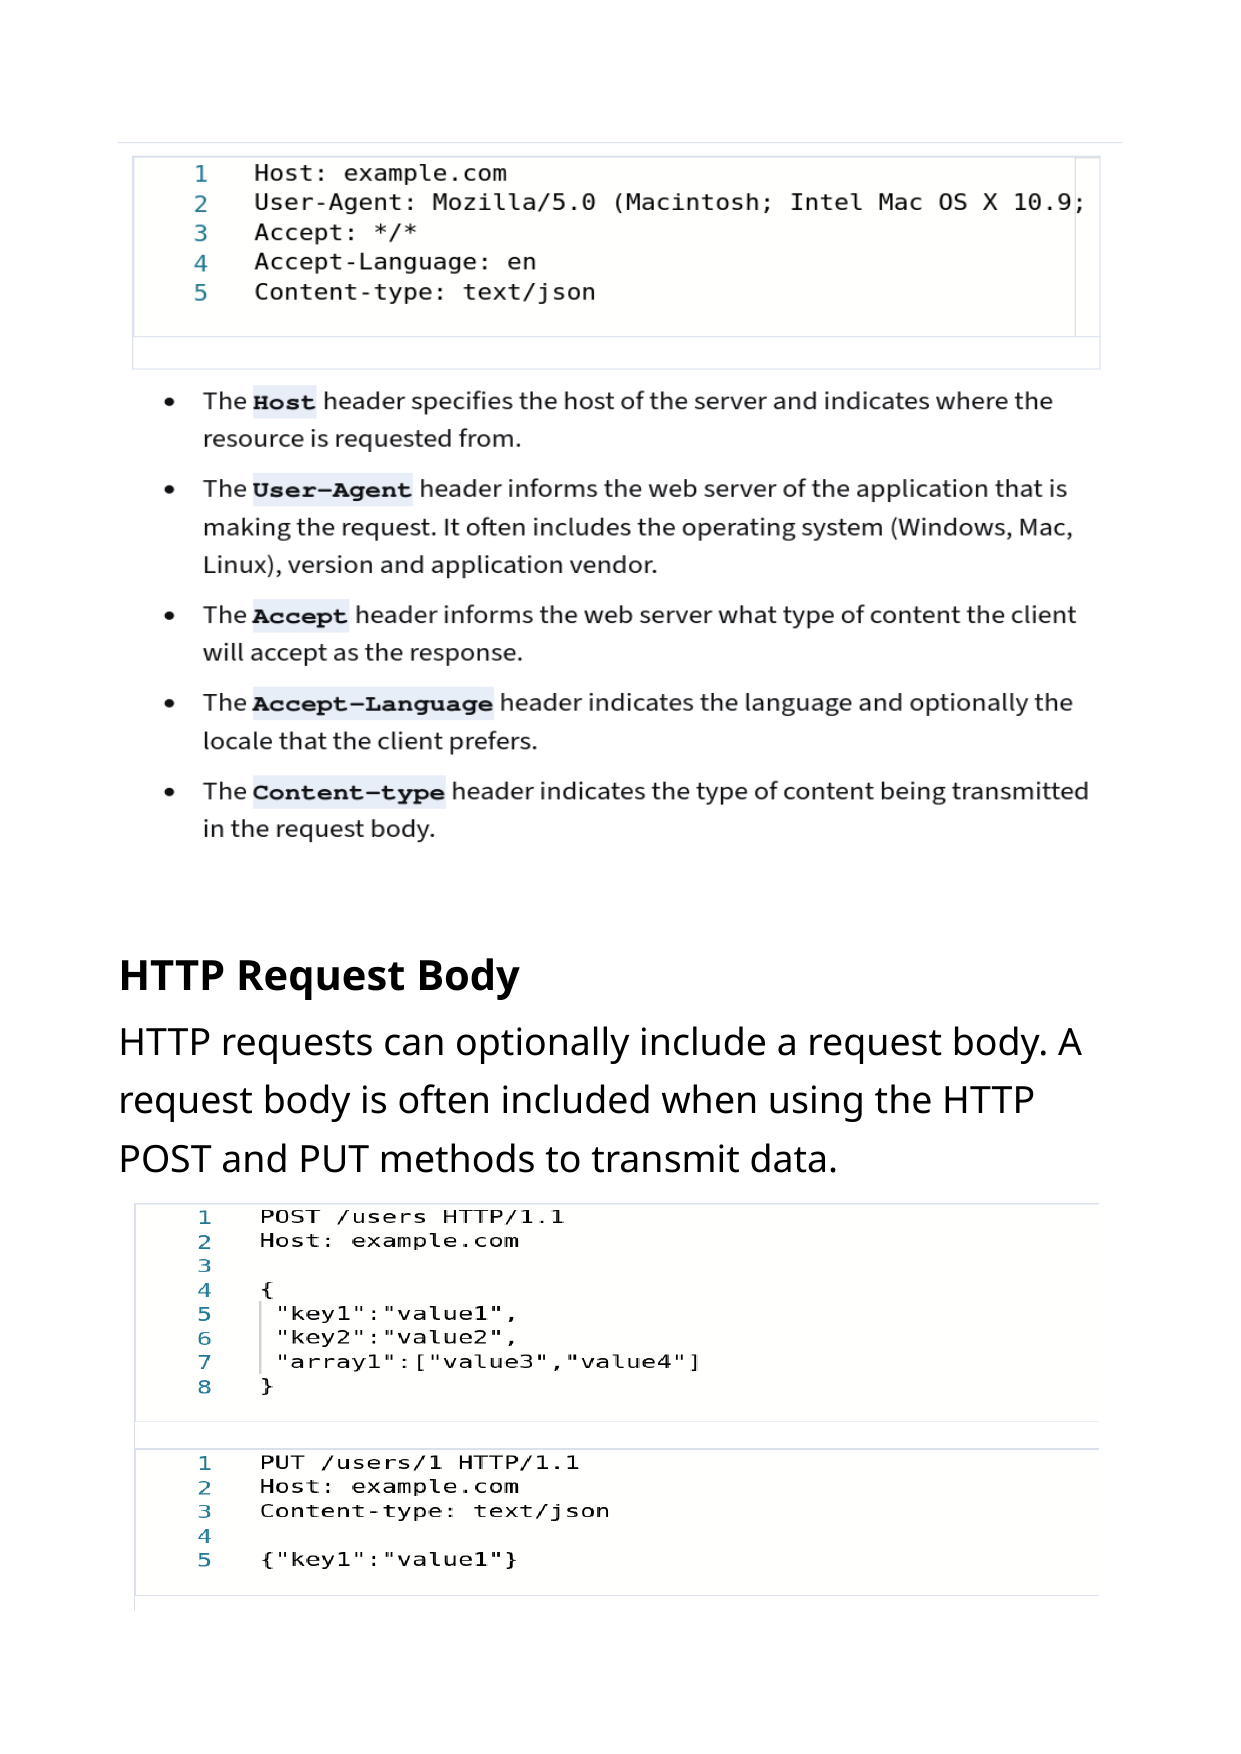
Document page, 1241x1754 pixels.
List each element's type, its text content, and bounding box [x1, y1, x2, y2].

picture [118, 138, 1123, 886]
picture [109, 1188, 1099, 1611]
subtitle HTTP Request Body [118, 946, 1122, 1003]
text HTTP requests can optionally include a request body. A request body is often included when using the HTTP POST and PUT methods to transmit data. [118, 1015, 1122, 1183]
